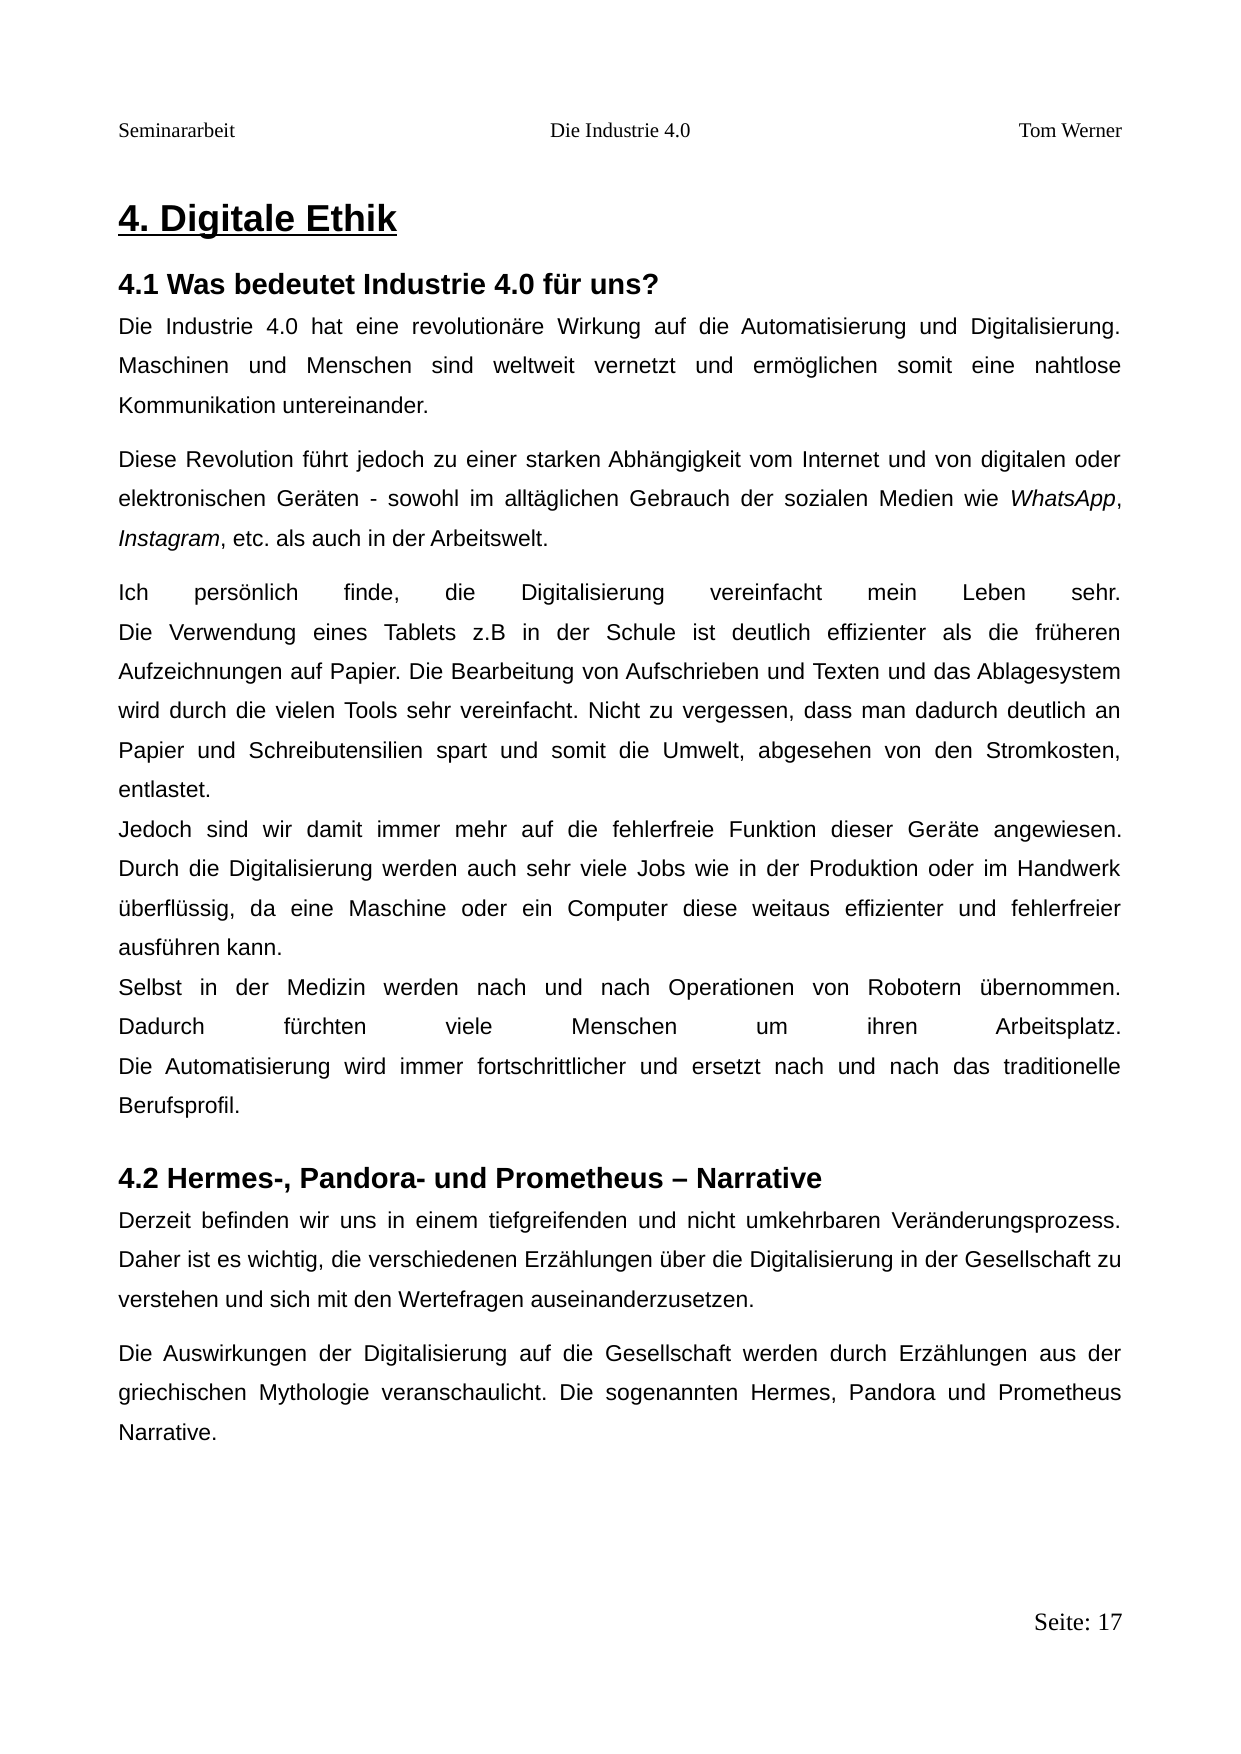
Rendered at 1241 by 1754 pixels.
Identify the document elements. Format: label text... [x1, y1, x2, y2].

text Diese Revolution führt jedoch zu einer starken Abhängigkeit vom Internet und von digitalen oder elektronischen Geräten - sowohl im alltäglichen Gebrauch der sozialen Medien wie WhatsApp, Instagram, etc. als auch in der Arbeitswelt. [118, 446, 1122, 551]
subtitle 4.1 Was bedeutet Industrie 4.0 für uns? [118, 267, 1122, 300]
text Ich persönlich finde, die Digitalisierung vereinfacht mein Leben sehr. Die Verwendung eines Tablets z.B in der Schule ist deutlich effizienter als die früheren Aufzeichnungen auf Papier. Die Bearbeitung von Aufschrieben und Texten und das Ablagesystem wird durch die vielen Tools sehr vereinfacht. Nicht zu vergessen, dass man dadurch deutlich an Papier und Schreibutensilien spart und somit die Umwelt, abgesehen von den Stromkosten, entlastet. Jedoch sind wir damit immer mehr auf die fehlerfreie Funktion dieser Geräte angewiesen. Durch die Digitalisierung werden auch sehr viele Jobs wie in der Produktion oder im Handwerk überflüssig, da eine Maschine oder ein Computer diese weitaus effizienter und fehlerfreier ausführen kann. Selbst in der Medizin werden nach und nach Operationen von Robotern übernommen. Dadurch fürchten viele Menschen um ihren Arbeitsplatz. Die Automatisierung wird immer fortschrittlicher und ersetzt nach und nach das traditionelle Berufsprofil. [118, 579, 1122, 1118]
text Die Auswirkungen der Digitalisierung auf die Gesellschaft werden durch Erzählungen aus der griechischen Mythologie veranschaulicht. Die sogenannten Hermes, Pandora und Prometheus Narrative. [118, 1340, 1122, 1445]
subtitle 4. Digitale Ethik [118, 197, 1122, 240]
text Derzeit befinden wir uns in einem tiefgreifenden und nicht umkehrbaren Veränderungsprozess. Daher ist es wichtig, die verschiedenen Erzählungen über die Digitalisierung in der Gesellschaft zu verstehen und sich mit den Wertefragen auseinanderzusetzen. [118, 1207, 1122, 1312]
subtitle 4.2 Hermes-, Pandora- und Prometheus – Narrative [118, 1161, 1122, 1194]
text Die Industrie 4.0 hat eine revolutionäre Wirkung auf die Automatisierung und Digitalisierung. Maschinen und Menschen sind weltweit vernetzt und ermöglichen somit eine nahtlose Kommunikation untereinander. [118, 313, 1122, 418]
